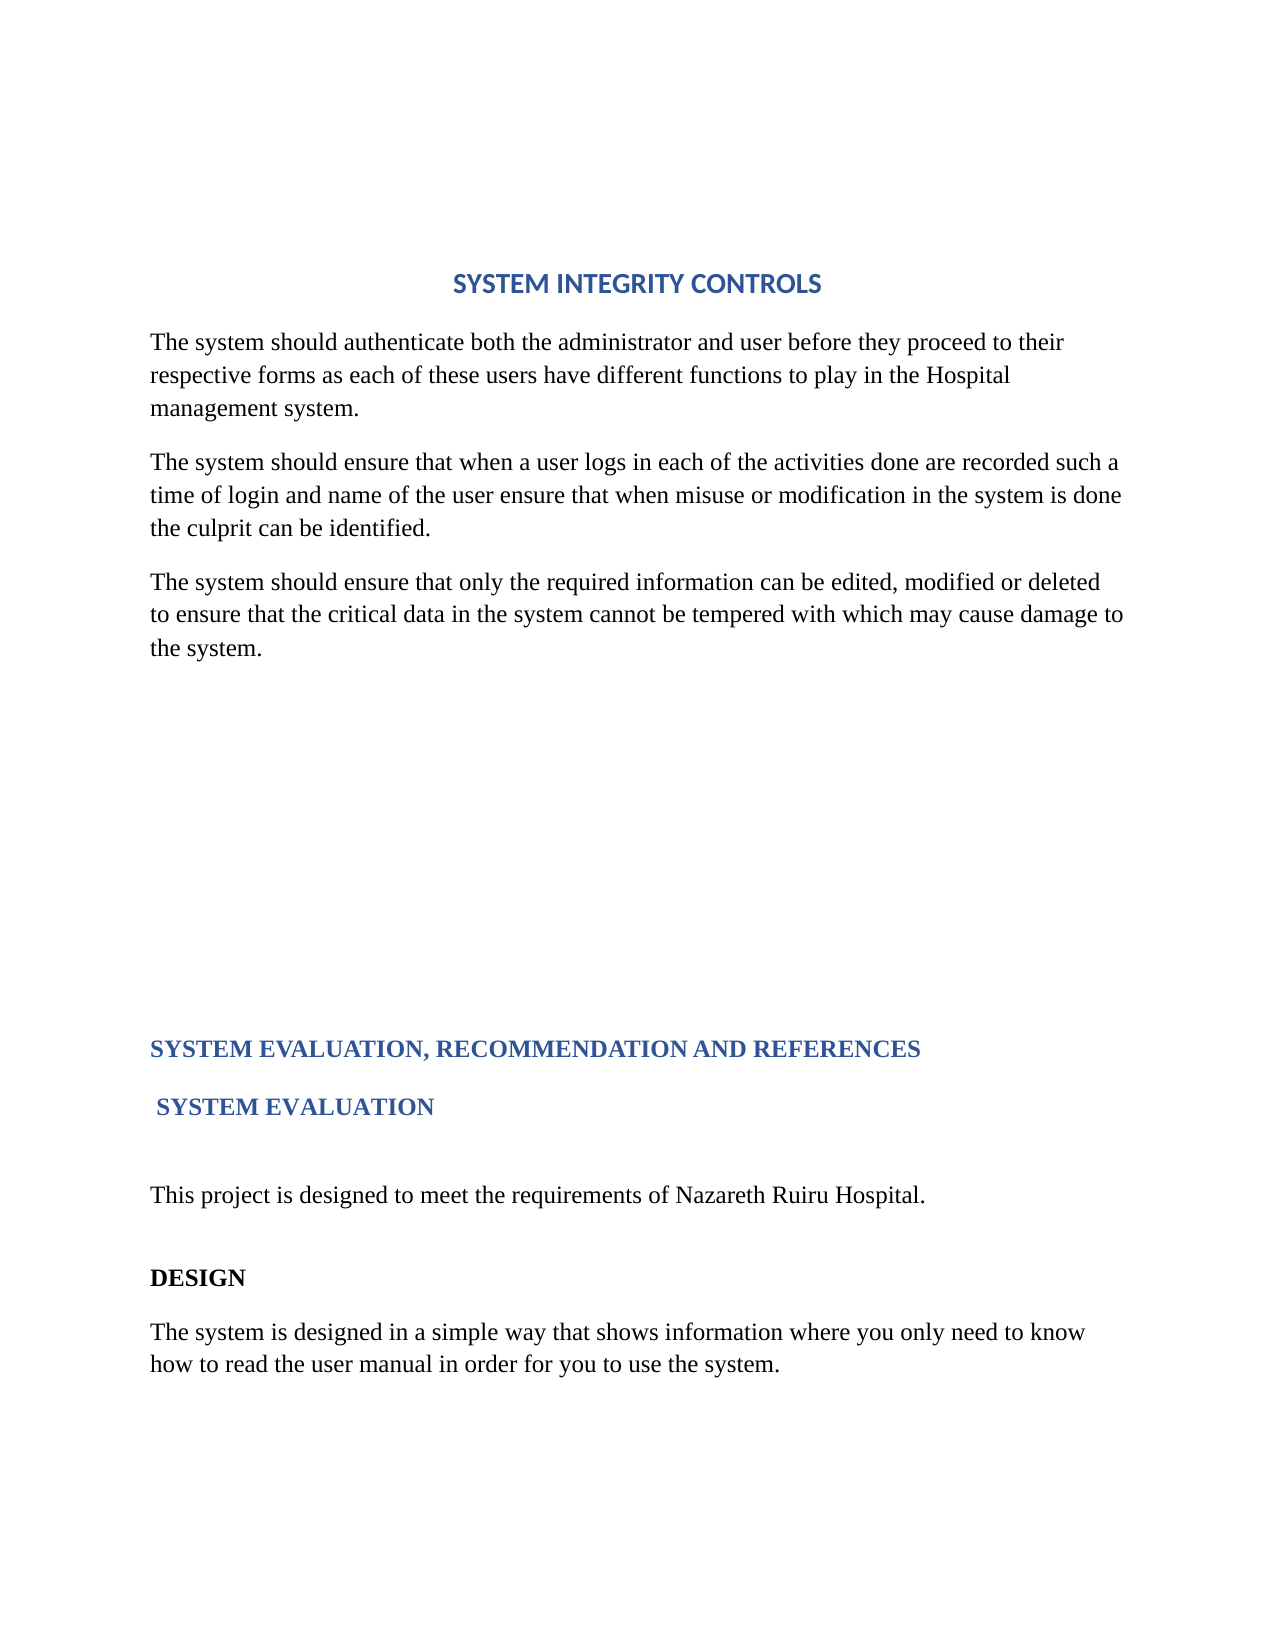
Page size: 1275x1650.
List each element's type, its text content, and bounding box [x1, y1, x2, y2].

text The system is designed in a simple way that shows information where you only need to know how to read the user manual in order for you to use the system. [150, 1317, 1125, 1378]
subtitle SYSTEM EVALUATION [150, 1092, 1125, 1121]
text SYSTEM INTEGRITY CONTROLS [150, 265, 1125, 301]
text This project is designed to meet the requirements of Nazareth Ruiru Hospital. [150, 1174, 1125, 1209]
text DESIGN [150, 1263, 1125, 1291]
text The system should ensure that when a user logs in each of the activities done are recorded such a time of login and name of the user ensure that when misuse or modification in the system is done the culprit can be identified. [150, 447, 1125, 541]
text The system should ensure that only the required information can be edited, modified or deleted to ensure that the critical data in the system cannot be tempered with which may cause damage to the system. [150, 567, 1125, 661]
text The system should authenticate both the administrator and user before they proceed to their respective forms as each of these users have different functions to play in the Hospital management system. [150, 327, 1125, 422]
subtitle SYSTEM EVALUATION, RECOMMENDATION AND REFERENCES [150, 1034, 1125, 1063]
